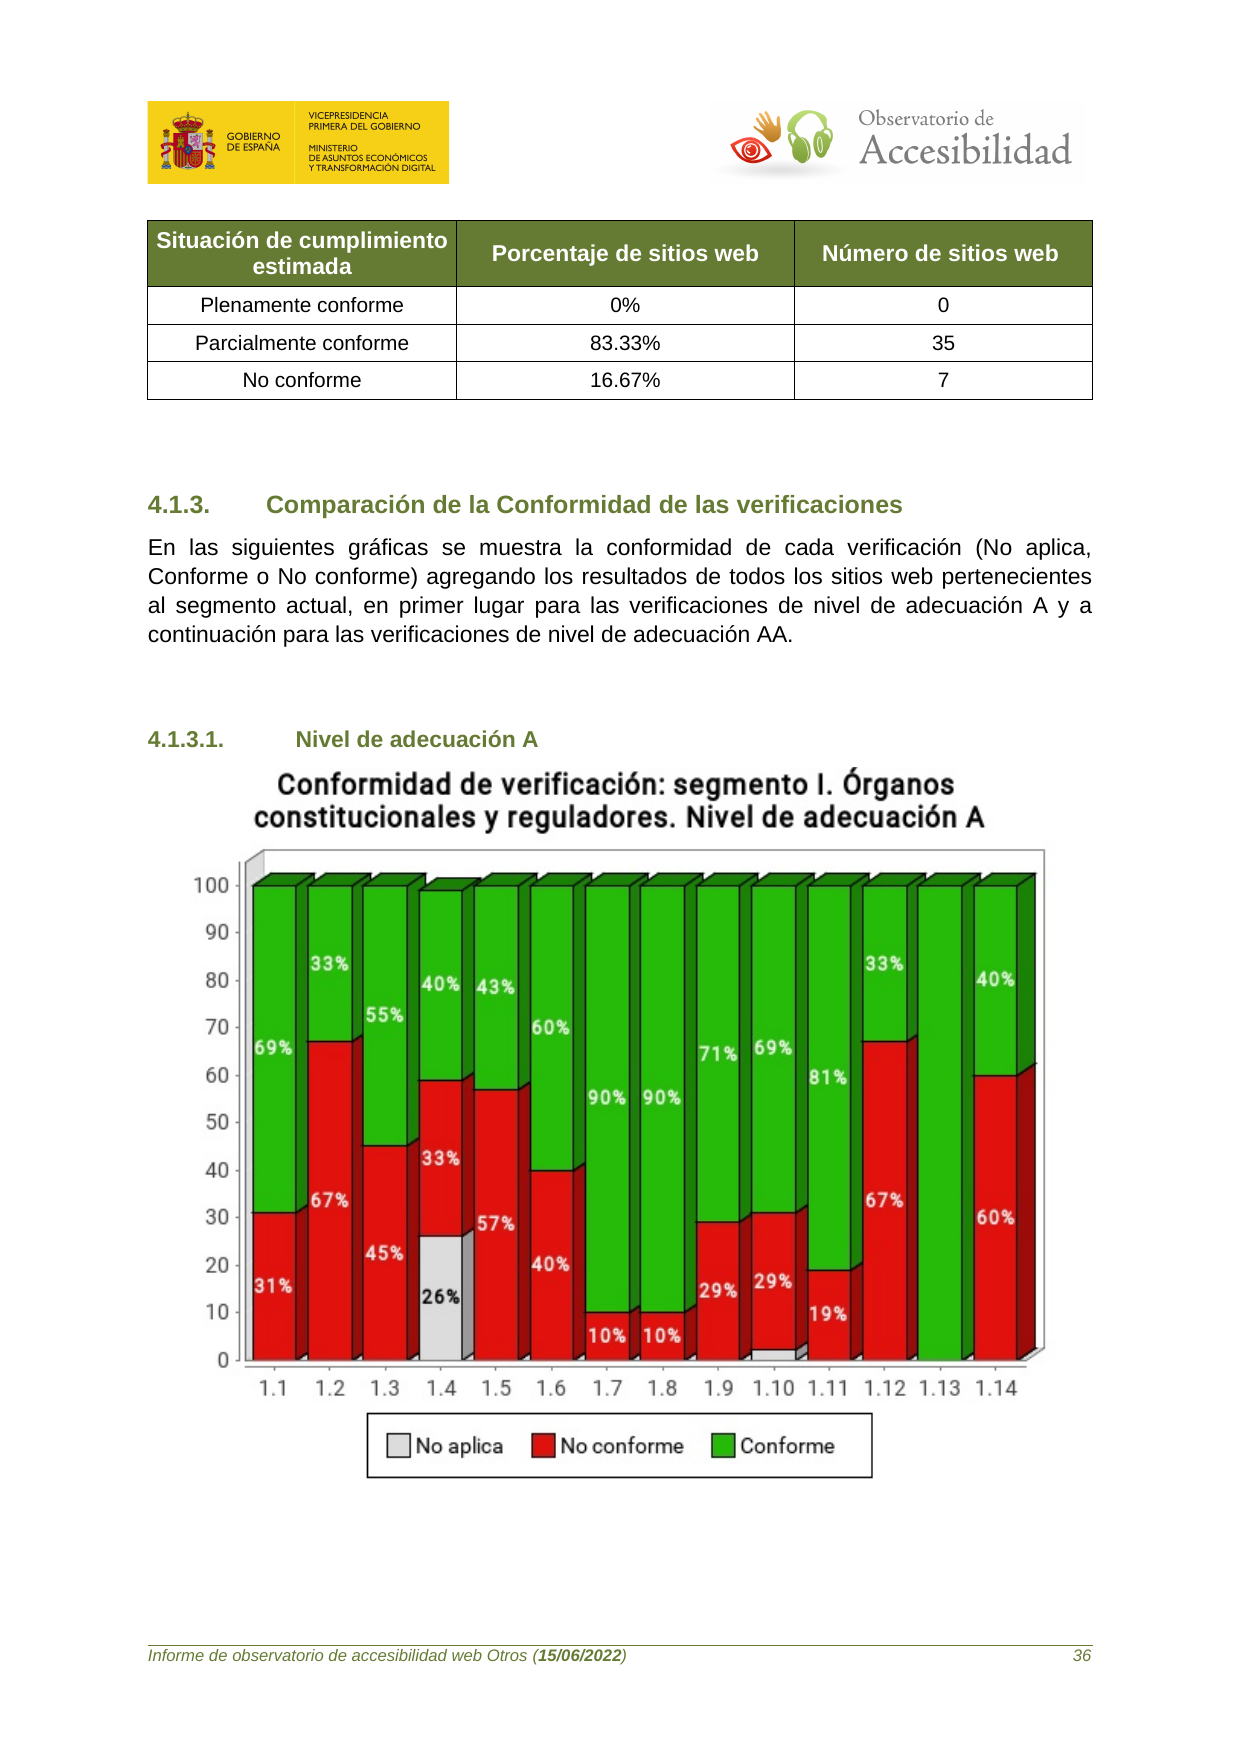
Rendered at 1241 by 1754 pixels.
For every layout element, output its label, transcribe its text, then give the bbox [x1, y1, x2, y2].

table_cell 0% [457, 287, 794, 323]
table_cell Plenamente conforme [148, 287, 456, 323]
table_header Número de sitios web [795, 221, 1092, 286]
table_cell 35 [795, 325, 1092, 361]
subtitle Nivel de adecuación A [148, 726, 1092, 752]
text En las siguientes gráficas se muestra la conformidad de cada verificación (No aplica, Conforme o No conforme) agregando los resultados de todos los sitios web pertenecientes al segmento actual, en primer lugar para las verificaciones de nivel de adecuación A y a continuación para las verificaciones de nivel de adecuación AA. [148, 534, 1092, 647]
table_cell 16.67% [457, 362, 794, 398]
table_cell Parcialmente conforme [148, 325, 456, 361]
table_cell 0 [795, 287, 1092, 323]
table_cell 83.33% [457, 325, 794, 361]
table_header Situación de cumplimiento estimada [148, 221, 456, 286]
picture [178, 767, 1062, 1480]
table_cell No conforme [148, 362, 456, 398]
picture [147, 101, 450, 184]
subtitle Comparación de la Conformidad de las verificaciones [148, 490, 1092, 518]
table_header Porcentaje de sitios web [457, 221, 794, 286]
table_cell 7 [795, 362, 1092, 398]
picture [710, 101, 1086, 184]
